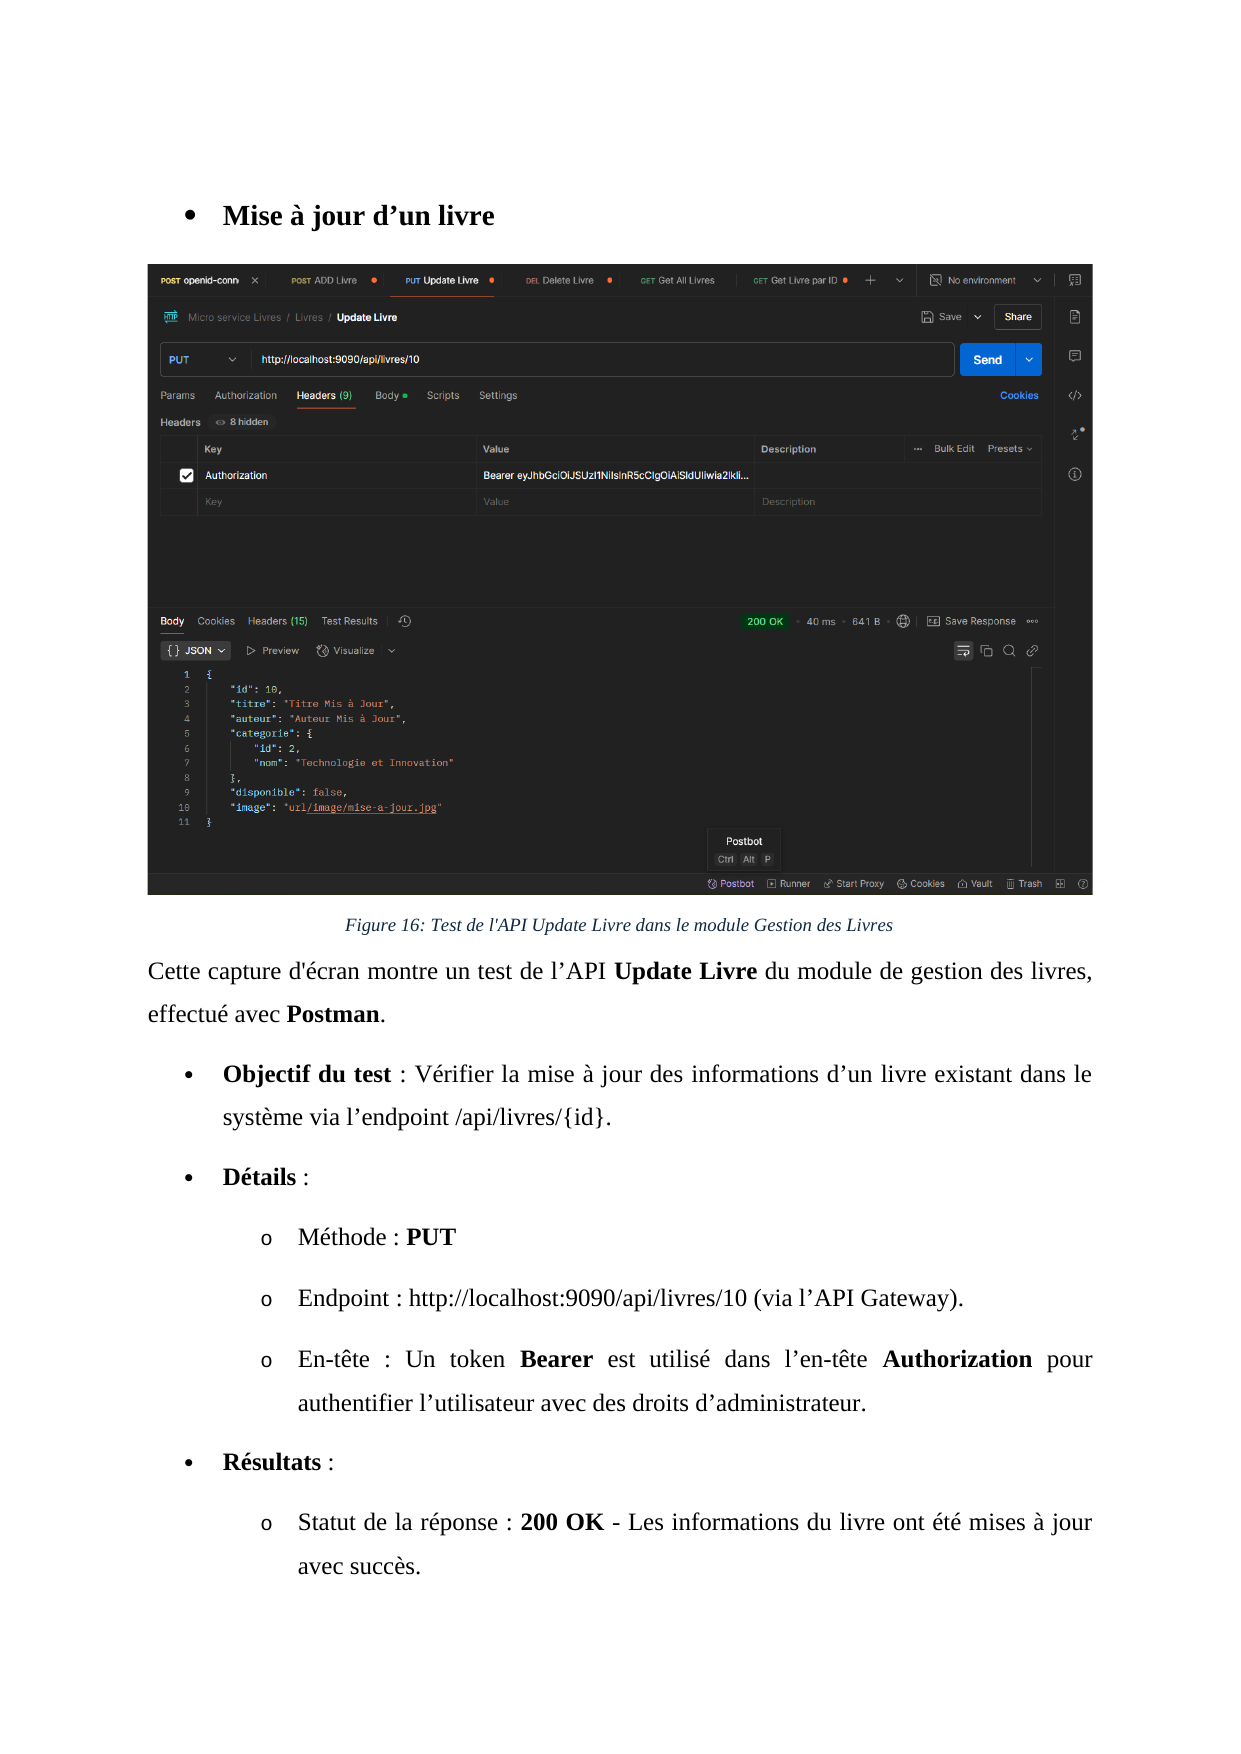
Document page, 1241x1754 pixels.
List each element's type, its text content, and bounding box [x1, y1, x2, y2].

list En-tête : Un token Bearer est utilisé dans l’en-tête Authorization pour authentifier l’utilisateur avec des droits d’administrateur. [260, 1344, 1093, 1416]
text Figure 16: Test de l'API Update Livre dans le module Gestion des Livres [148, 914, 1093, 935]
list Endpoint : http://localhost:9090/api/livres/10 (via l’API Gateway). [260, 1283, 1093, 1312]
text Cette capture d'écran montre un test de l’API Update Livre du module de gestion des livres, effectué avec Postman. [148, 956, 1093, 1028]
list Statut de la réponse : 200 OK - Les informations du livre ont été mises à jour avec succès. [260, 1507, 1093, 1580]
list Objectif du test : Vérifier la mise à jour des informations d’un livre existant dans le système via l’endpoint /api/livres/{id}. [185, 1059, 1093, 1131]
list Détails : [185, 1162, 1093, 1191]
list Mise à jour d’un livre [185, 198, 1093, 231]
list Méthode : PUT [260, 1222, 1093, 1251]
list Résultats : [185, 1447, 1093, 1476]
